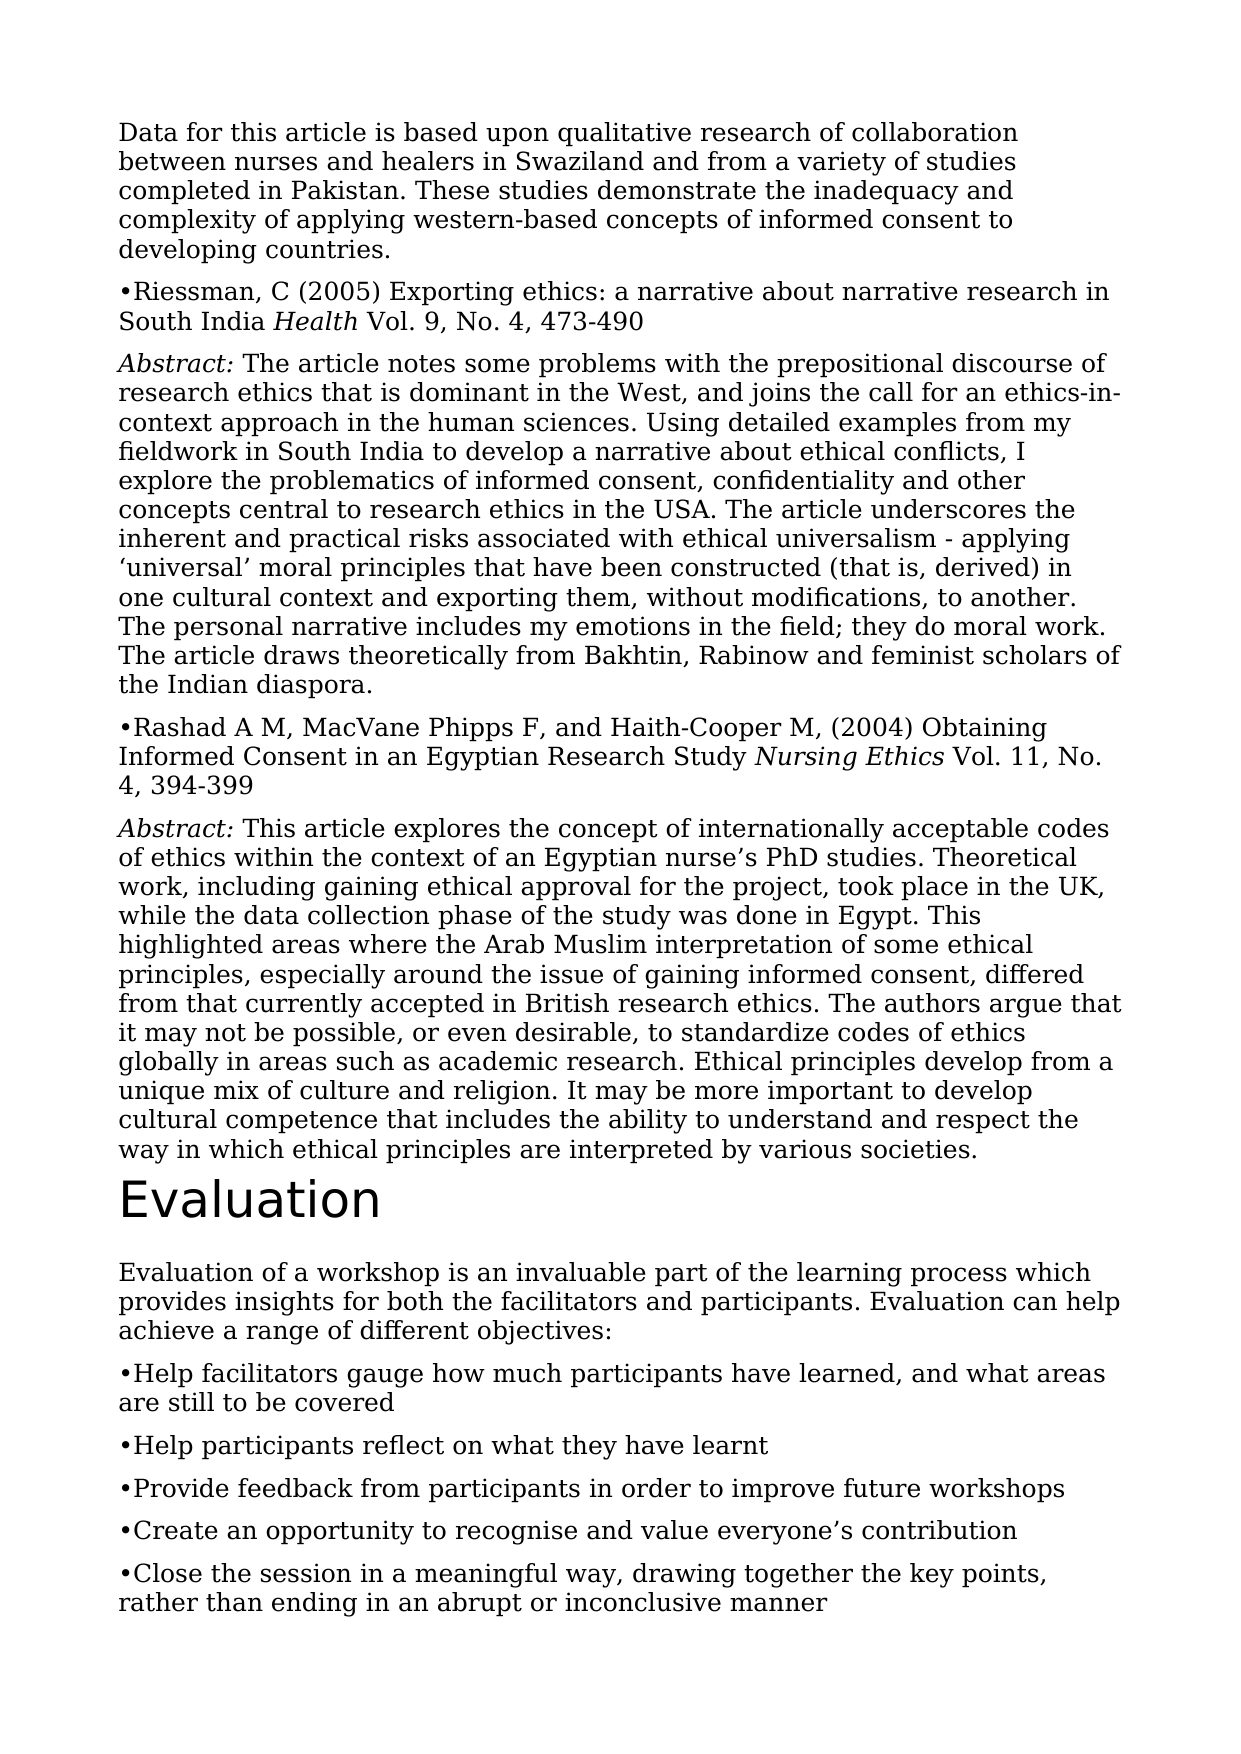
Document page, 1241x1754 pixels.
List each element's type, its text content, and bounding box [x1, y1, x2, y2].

list Create an opportunity to recognise and value everyone’s contribution [118, 1517, 1122, 1546]
text Abstract: The article notes some problems with the prepositional discourse of research ethics that is dominant in the West, and joins the call for an ethics-in-context approach in the human sciences. Using detailed examples from my fieldwork in South India to develop a narrative about ethical conflicts, I explore the problematics of informed consent, confidentiality and other concepts central to research ethics in the USA. The article underscores the inherent and practical risks associated with ethical universalism - applying ‘universal’ moral principles that have been constructed (that is, derived) in one cultural context and exporting them, without modifications, to another. The personal narrative includes my emotions in the field; they do moral work. The article draws theoretically from Bakhtin, Rabinow and feminist scholars of the Indian diaspora. [118, 349, 1122, 699]
list Rashad A M, MacVane Phipps F, and Haith-Cooper M, (2004) Obtaining Informed Consent in an Egyptian Research Study Nursing Ethics Vol. 11, No. 4, 394-399 [118, 713, 1122, 800]
list Riessman, C (2005) Exporting ethics: a narrative about narrative research in South India Health Vol. 9, No. 4, 473-490 [118, 277, 1122, 336]
list Help facilitators gauge how much participants have learned, and what areas are still to be covered [118, 1359, 1122, 1418]
text Data for this article is based upon qualitative research of collaboration between nurses and healers in Swaziland and from a variety of studies completed in Pakistan. These studies demonstrate the inadequacy and complexity of applying western-based concepts of informed consent to developing countries. [118, 118, 1122, 264]
subtitle Evaluation [118, 1171, 1122, 1230]
text Abstract: This article explores the concept of internationally acceptable codes of ethics within the context of an Egyptian nurse’s PhD studies. Theoretical work, including gaining ethical approval for the project, took place in the UK, while the data collection phase of the study was done in Egypt. This highlighted areas where the Arab Muslim interpretation of some ethical principles, especially around the issue of gaining informed consent, differed from that currently accepted in British research ethics. The authors argue that it may not be possible, or even desirable, to standardize codes of ethics globally in areas such as academic research. Ethical principles develop from a unique mix of culture and religion. It may be more important to develop cultural competence that includes the ability to understand and respect the way in which ethical principles are interpreted by various societies. [118, 814, 1122, 1164]
list Provide feedback from participants in order to improve future workshops [118, 1474, 1122, 1503]
list Help participants reflect on what they have learnt [118, 1431, 1122, 1460]
list Close the session in a meaningful way, drawing together the key points, rather than ending in an abrupt or inconclusive manner [118, 1559, 1122, 1618]
text Evaluation of a workshop is an invaluable part of the learning process which provides insights for both the facilitators and participants. Evaluation can help achieve a range of different objectives: [118, 1258, 1122, 1346]
